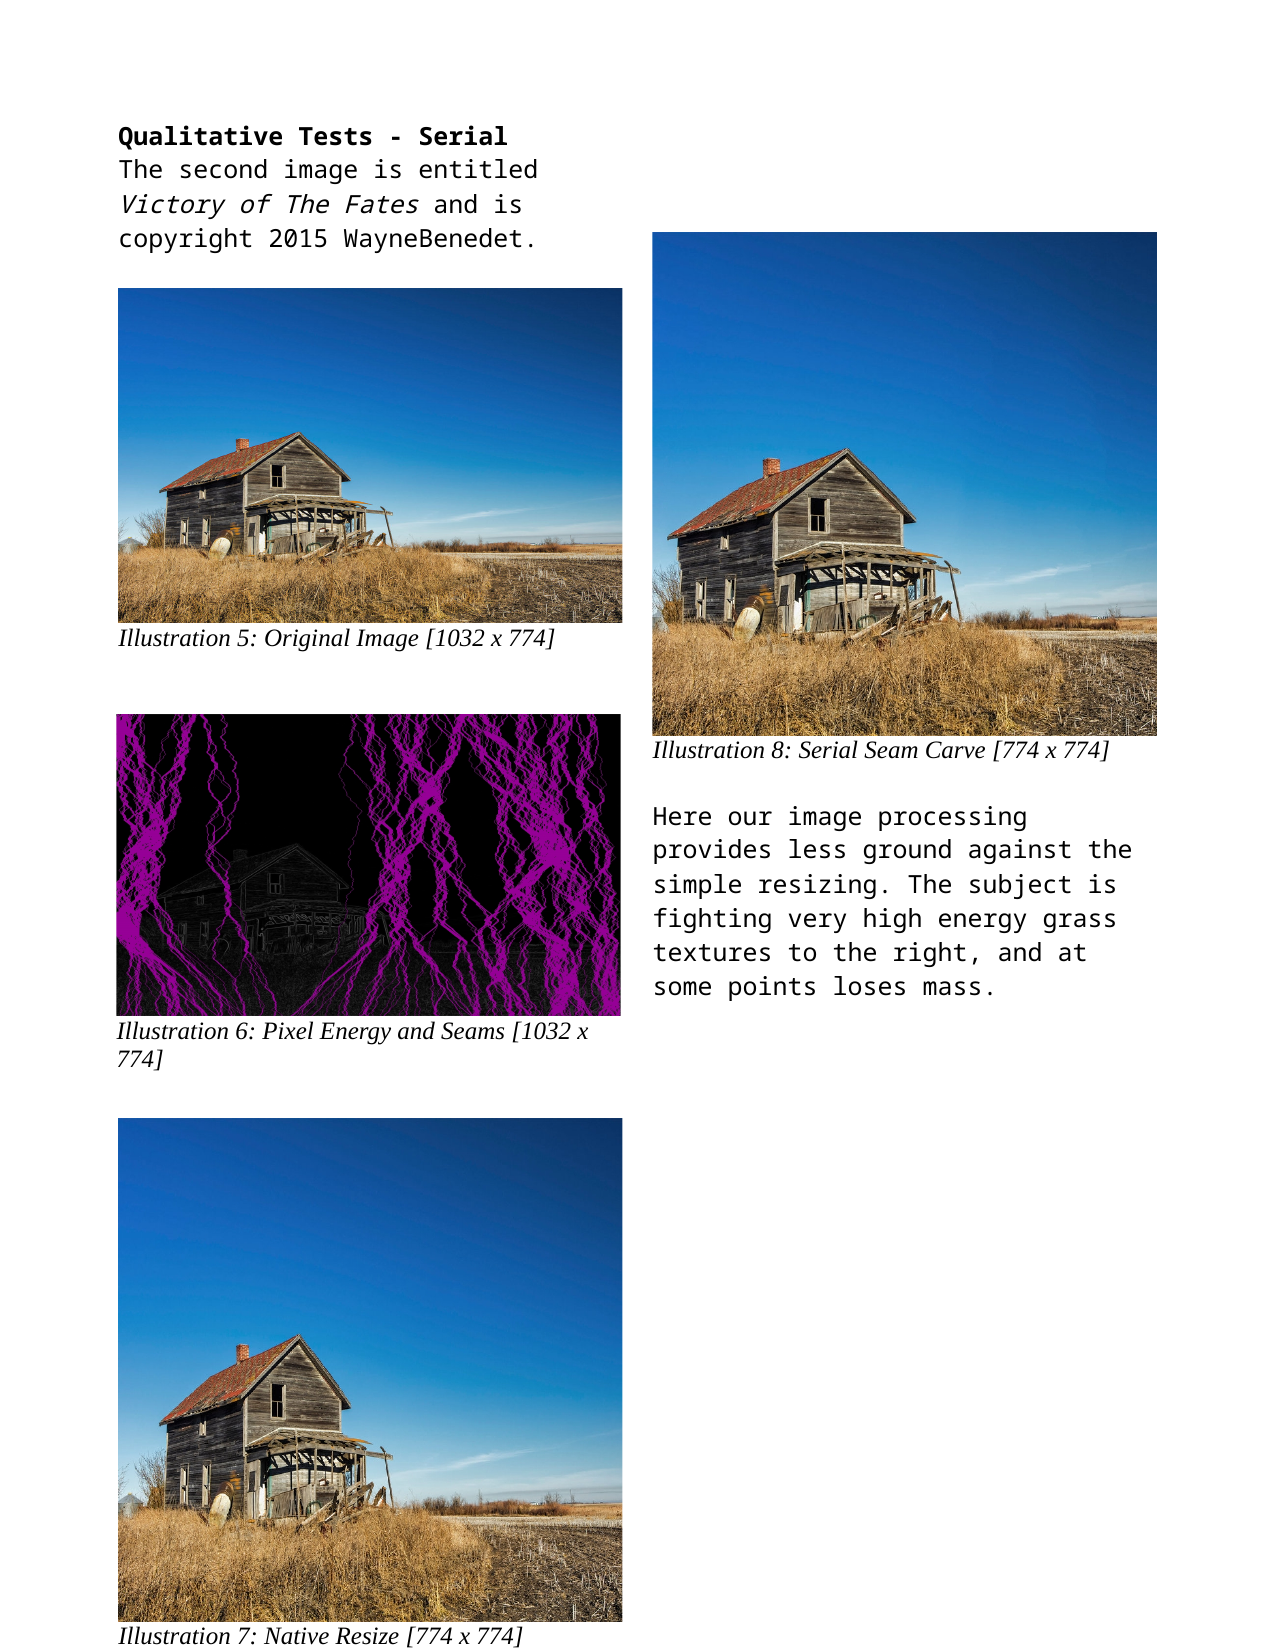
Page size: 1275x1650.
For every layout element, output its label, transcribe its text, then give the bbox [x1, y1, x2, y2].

picture [118, 1118, 623, 1622]
text Qualitative Tests - Serial [118, 118, 622, 152]
text Illustration 7: Native Resize [774 x 774] [118, 1622, 622, 1650]
picture [116, 714, 621, 1016]
text Here our image processing provides less ground against the simple resizing. The subject is fighting very high energy grass textures to the right, and at some points loses mass. [652, 798, 1157, 1002]
text Illustration 8: Serial Seam Carve [774 x 774] [652, 736, 1157, 764]
picture [652, 232, 1157, 736]
text Illustration 5: Original Image [1032 x 774] [118, 623, 622, 652]
text Illustration 6: Pixel Energy and Seams [1032 x 774] [116, 1016, 621, 1073]
picture [118, 288, 623, 623]
text The second image is entitled Victory of The Fates and is copyright 2015 WayneBenedet. [118, 152, 622, 254]
